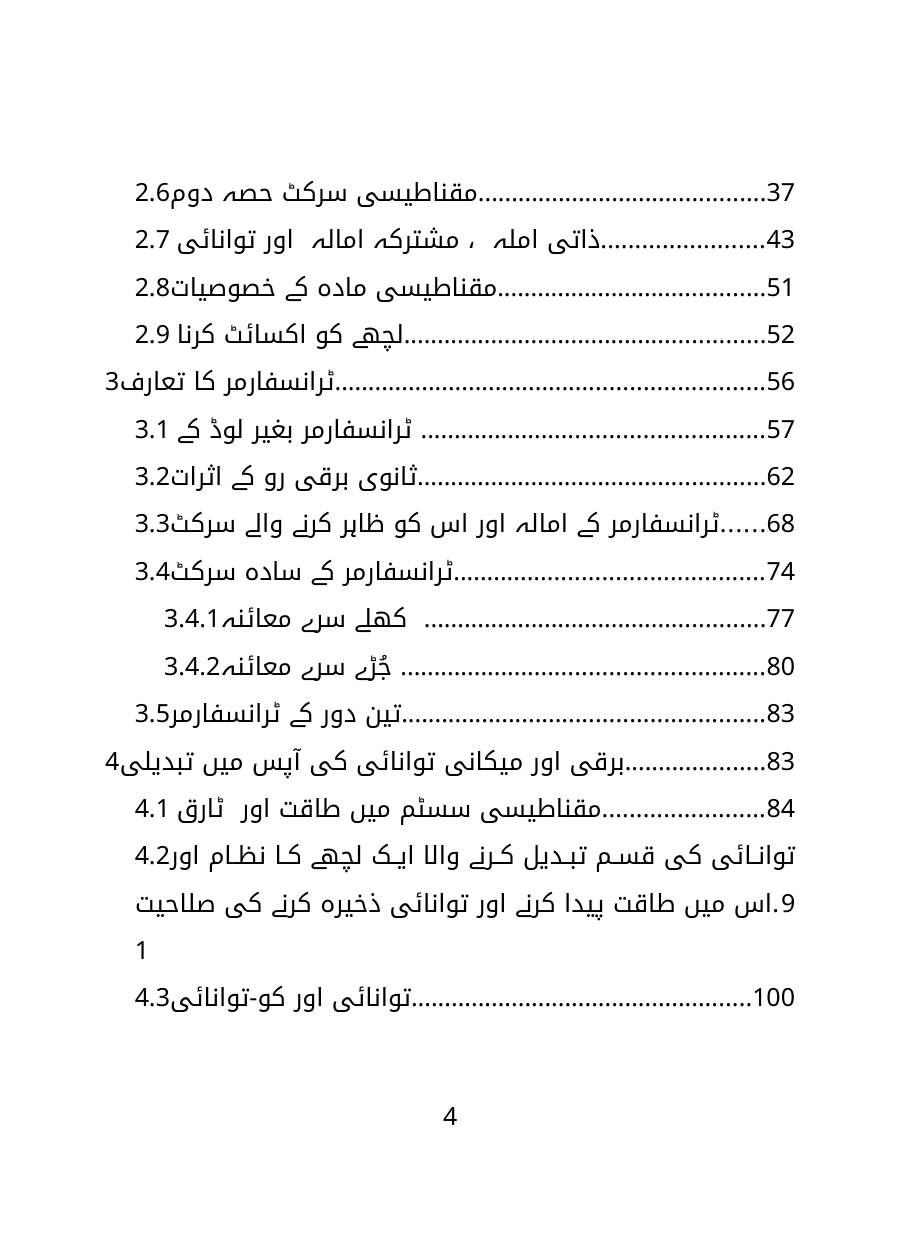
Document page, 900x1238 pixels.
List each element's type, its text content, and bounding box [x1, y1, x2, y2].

text 2.8مقناطیسی مادہ کے خصوصیات 51 [134, 264, 795, 311]
text 3.4ٹرانسفارمر کے سادہ سرکٹ 74 [134, 548, 795, 596]
text 2.7 ذاتی املہ ، مشترکہ امالہ اور توانائی 43 [134, 216, 795, 264]
text 4.3توانائی اور کو-توانائی 100 [134, 975, 795, 1022]
text 2.9 لچھے کو اکسائٹ کرنا 52 [134, 311, 795, 359]
text 4.1 مقناطیسی سسٹم میں طاقت اور ٹارق 84 [134, 785, 795, 833]
text 3.4.1کھلے سرے معائنہ 77 [164, 596, 795, 643]
text 3.5تین دور کے ٹرانسفارمر 83 [134, 690, 795, 738]
text 4برقی اور میکانی توانائی کی آپس میں تبدیلی 83 [105, 738, 795, 785]
text 3.4.2جُڑے سرے معائنہ 80 [164, 643, 795, 690]
text 2.6مقناطیسی سرکٹ حصہ دوم 37 [134, 169, 795, 216]
text 4.2توانائی کی قسم تبدیل کرنے والا ایک لچھے کا نظام اور اس میں طاقت پیدا کرنے اور توانائی ذخیرہ کرنے کی صلاحیت 91 [134, 833, 795, 975]
text 3.3ٹرانسفارمر کے امالہ اور اس کو ظاہر کرنے والے سرکٹ 68 [134, 501, 795, 548]
text 3.1 ٹرانسفارمر بغیر لوڈ کے 57 [134, 406, 795, 453]
text 3ٹرانسفارمر کا تعارف 56 [105, 359, 795, 406]
text 3.2ثانوی برقی رو کے اثرات 62 [134, 453, 795, 501]
